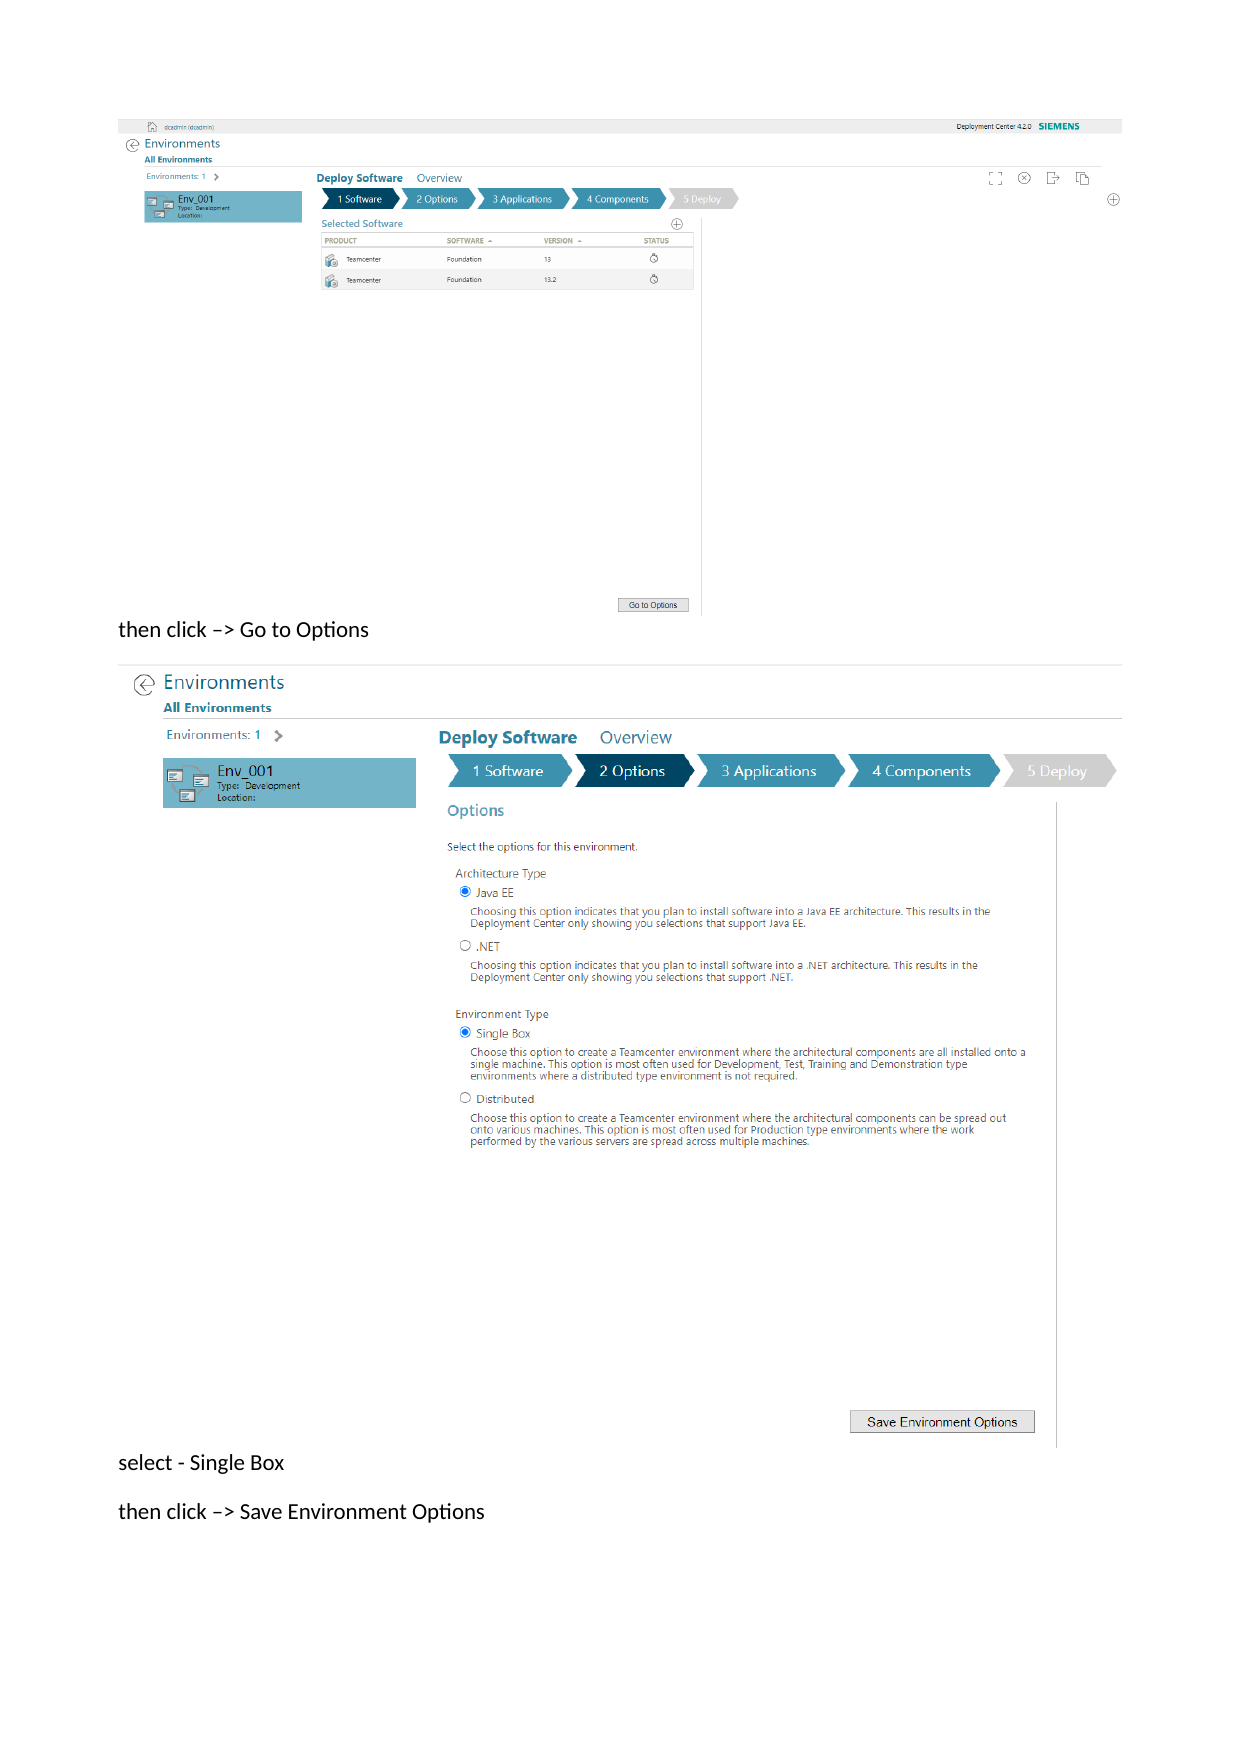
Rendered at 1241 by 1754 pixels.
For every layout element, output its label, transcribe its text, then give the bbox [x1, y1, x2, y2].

text select - Single Box [118, 1448, 1122, 1476]
text then click –> Go to Options [118, 616, 1122, 644]
text then click –> Save Environment Options [118, 1497, 1122, 1525]
picture [118, 118, 1123, 616]
picture [118, 664, 1123, 1448]
